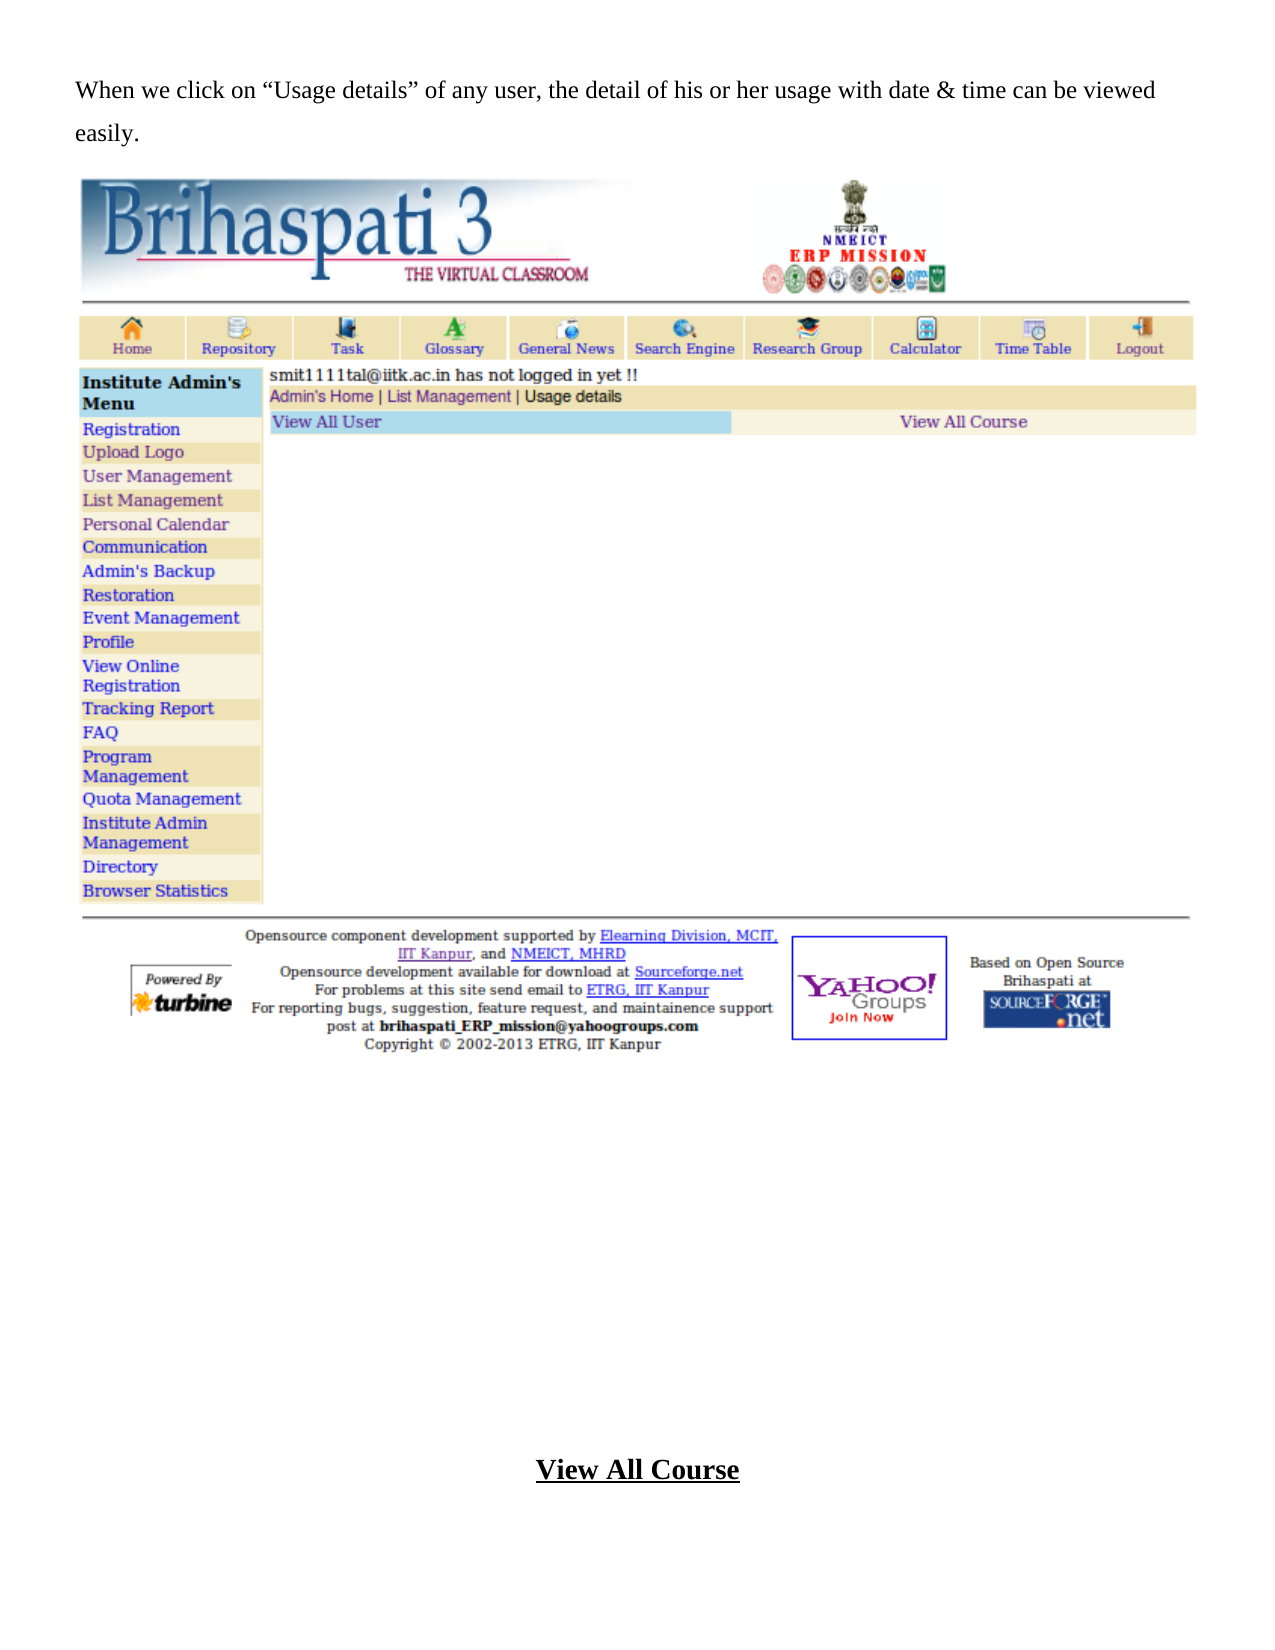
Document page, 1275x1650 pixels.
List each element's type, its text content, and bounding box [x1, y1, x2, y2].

picture [75, 173, 1200, 1081]
text View All Course [75, 1452, 1200, 1485]
text When we click on “Usage details” of any user, the detail of his or her usage with date & time can be viewed easily. [75, 75, 1200, 147]
